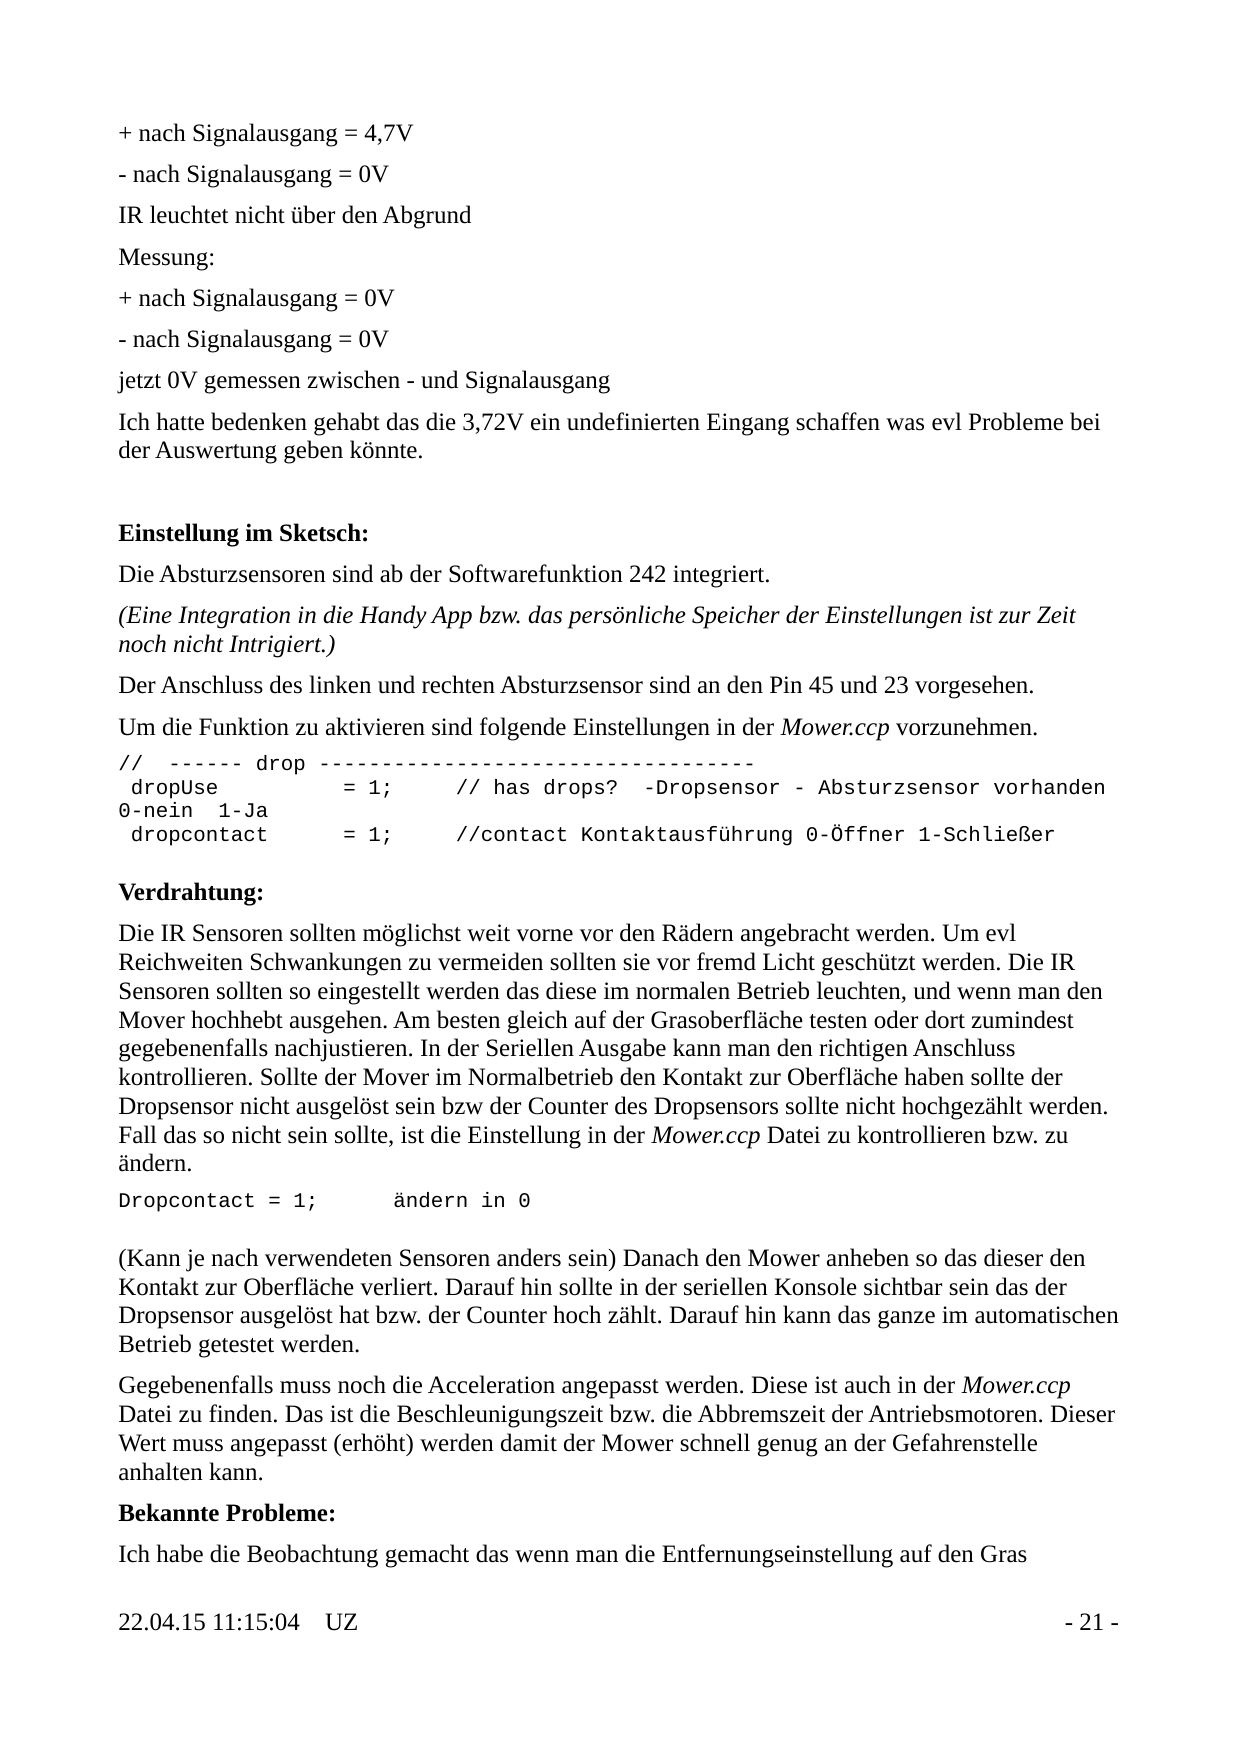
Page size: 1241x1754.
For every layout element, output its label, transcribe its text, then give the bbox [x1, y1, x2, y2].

text + nach Signalausgang = 4,7V [118, 118, 1122, 147]
text - nach Signalausgang = 0V [118, 159, 1122, 188]
text Verdrahtung: [118, 877, 1122, 906]
text + nach Signalausgang = 0V [118, 283, 1122, 312]
text dropUse = 1; // has drops? -Dropsensor - Absturzsensor vorhanden 0-nein 1-Ja [118, 777, 1122, 824]
text - nach Signalausgang = 0V [118, 324, 1122, 353]
text Um die Funktion zu aktivieren sind folgende Einstellungen in der Mower.ccp vorzunehmen. [118, 712, 1122, 741]
text Dropcontact = 1; ändern in 0 [118, 1190, 1122, 1213]
text Einstellung im Sketsch: [118, 518, 1122, 547]
text Bekannte Probleme: [118, 1498, 1122, 1527]
text Ich hatte bedenken gehabt das die 3,72V ein undefinierten Eingang schaffen was evl Probleme bei der Auswertung geben könnte. [118, 407, 1122, 464]
text IR leuchtet nicht über den Abgrund [118, 201, 1122, 229]
text Gegebenenfalls muss noch die Acceleration angepasst werden. Diese ist auch in der Mower.ccp Datei zu finden. Das ist die Beschleunigungszeit bzw. die Abbremszeit der Antriebsmotoren. Dieser Wert muss angepasst (erhöht) werden damit der Mower schnell genug an der Gefahrenstelle anhalten kann. [118, 1370, 1122, 1485]
text Ich habe die Beobachtung gemacht das wenn man die Entfernungseinstellung auf den Gras [118, 1539, 1122, 1568]
text Messung: [118, 242, 1122, 271]
text // ------ drop ----------------------------------- [118, 753, 1122, 777]
text (Eine Integration in die Handy App bzw. das persönliche Speicher der Einstellungen ist zur Zeit noch nicht Intrigiert.) [118, 601, 1122, 658]
text jetzt 0V gemessen zwischen - und Signalausgang [118, 366, 1122, 394]
text (Kann je nach verwendeten Sensoren anders sein) Danach den Mower anheben so das dieser den Kontakt zur Oberfläche verliert. Darauf hin sollte in der seriellen Konsole sichtbar sein das der Dropsensor ausgelöst hat bzw. der Counter hoch zählt. Darauf hin kann das ganze im automatischen Betrieb getestet werden. [118, 1243, 1122, 1358]
text dropcontact = 1; //contact Kontaktausführung 0-Öffner 1-Schließer [118, 824, 1122, 848]
text Die Absturzsensoren sind ab der Softwarefunktion 242 integriert. [118, 559, 1122, 588]
text Die IR Sensoren sollten möglichst weit vorne vor den Rädern angebracht werden. Um evl Reichweiten Schwankungen zu vermeiden sollten sie vor fremd Licht geschützt werden. Die IR Sensoren sollten so eingestellt werden das diese im normalen Betrieb leuchten, und wenn man den Mover hochhebt ausgehen. Am besten gleich auf der Grasoberfläche testen oder dort zumindest gegebenenfalls nachjustieren. In der Seriellen Ausgabe kann man den richtigen Anschluss kontrollieren. Sollte der Mover im Normalbetrieb den Kontakt zur Oberfläche haben sollte der Dropsensor nicht ausgelöst sein bzw der Counter des Dropsensors sollte nicht hochgezählt werden. Fall das so nicht sein sollte, ist die Einstellung in der Mower.ccp Datei zu kontrollieren bzw. zu ändern. [118, 918, 1122, 1177]
text Der Anschluss des linken und rechten Absturzsensor sind an den Pin 45 und 23 vorgesehen. [118, 671, 1122, 699]
